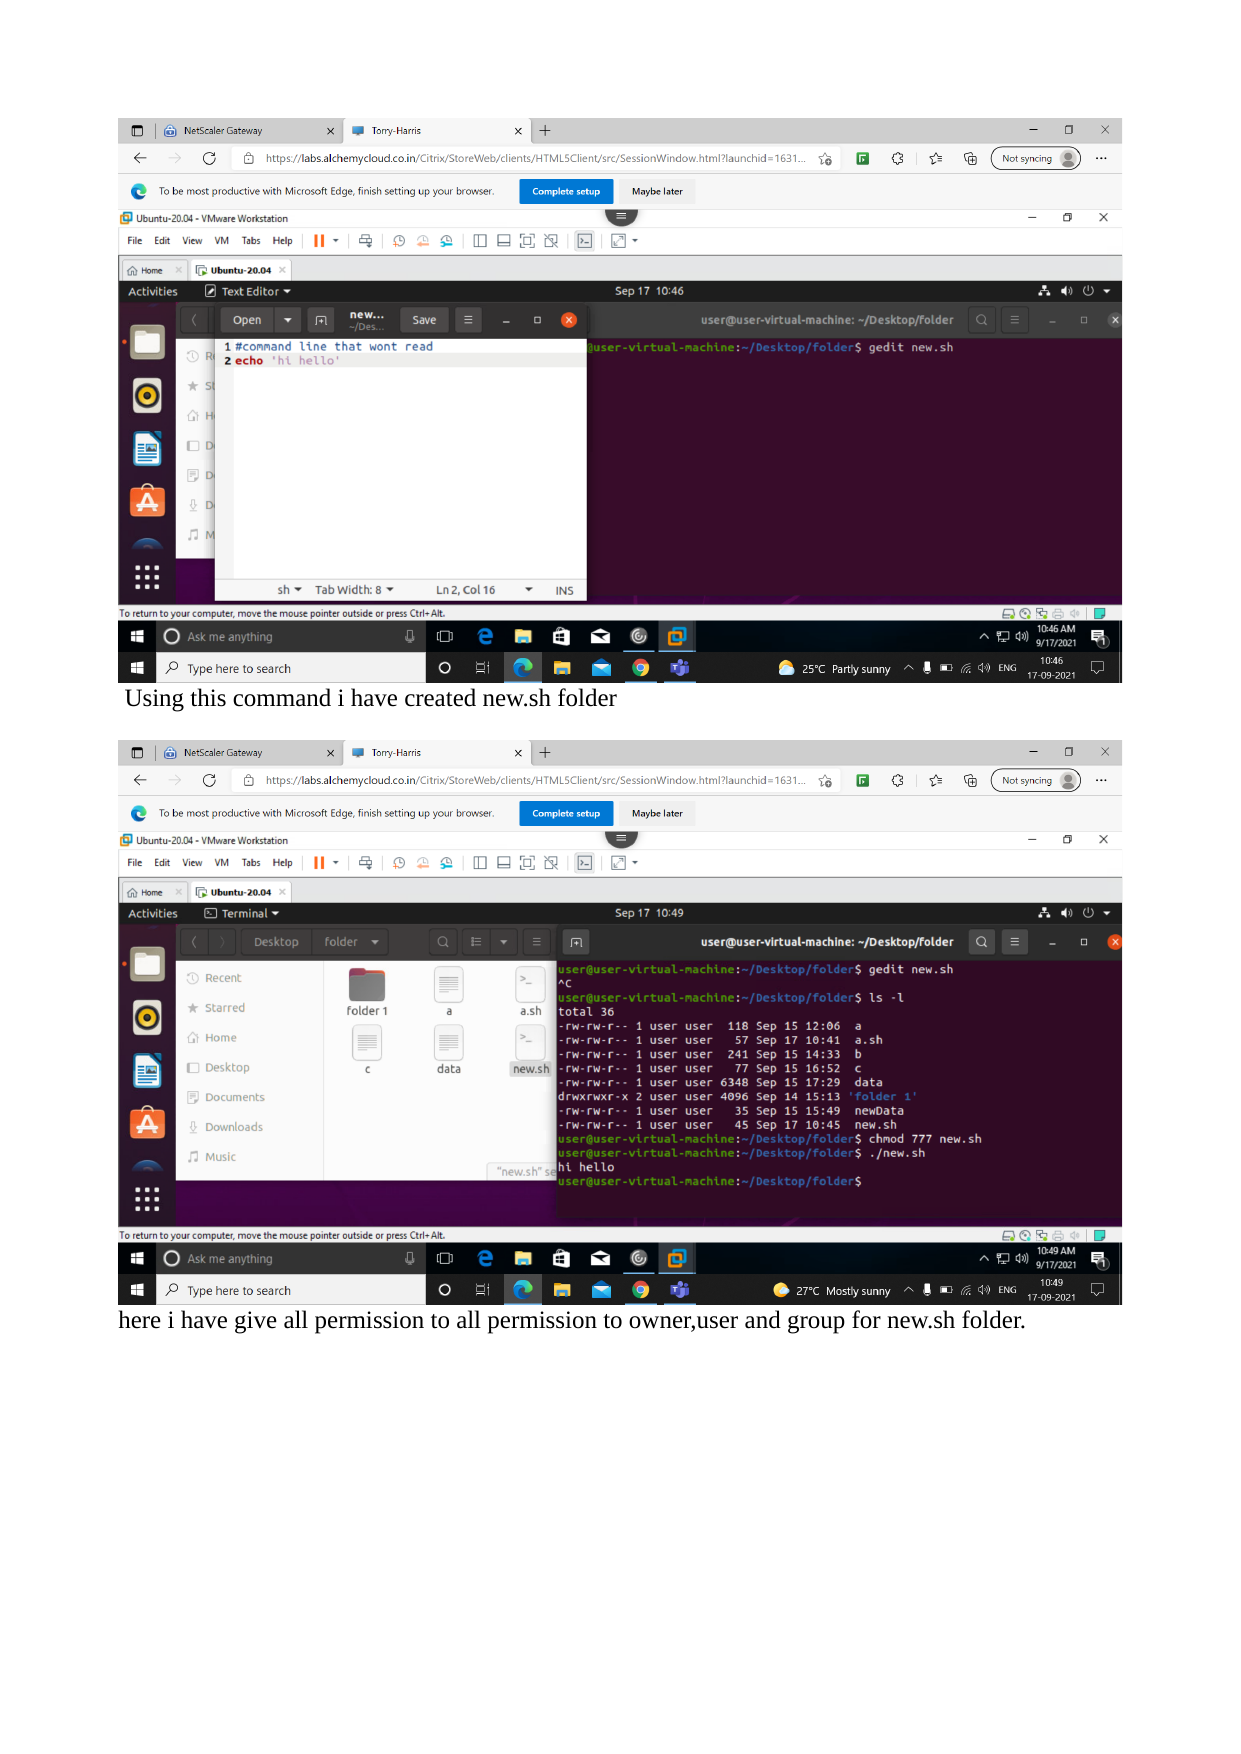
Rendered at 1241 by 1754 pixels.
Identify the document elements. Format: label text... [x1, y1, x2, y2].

picture [118, 118, 1123, 683]
text here i have give all permission to all permission to owner,user and group for new.sh folder. [118, 1305, 1122, 1334]
text Using this command i have created new.sh folder [118, 683, 1122, 712]
picture [118, 740, 1123, 1305]
